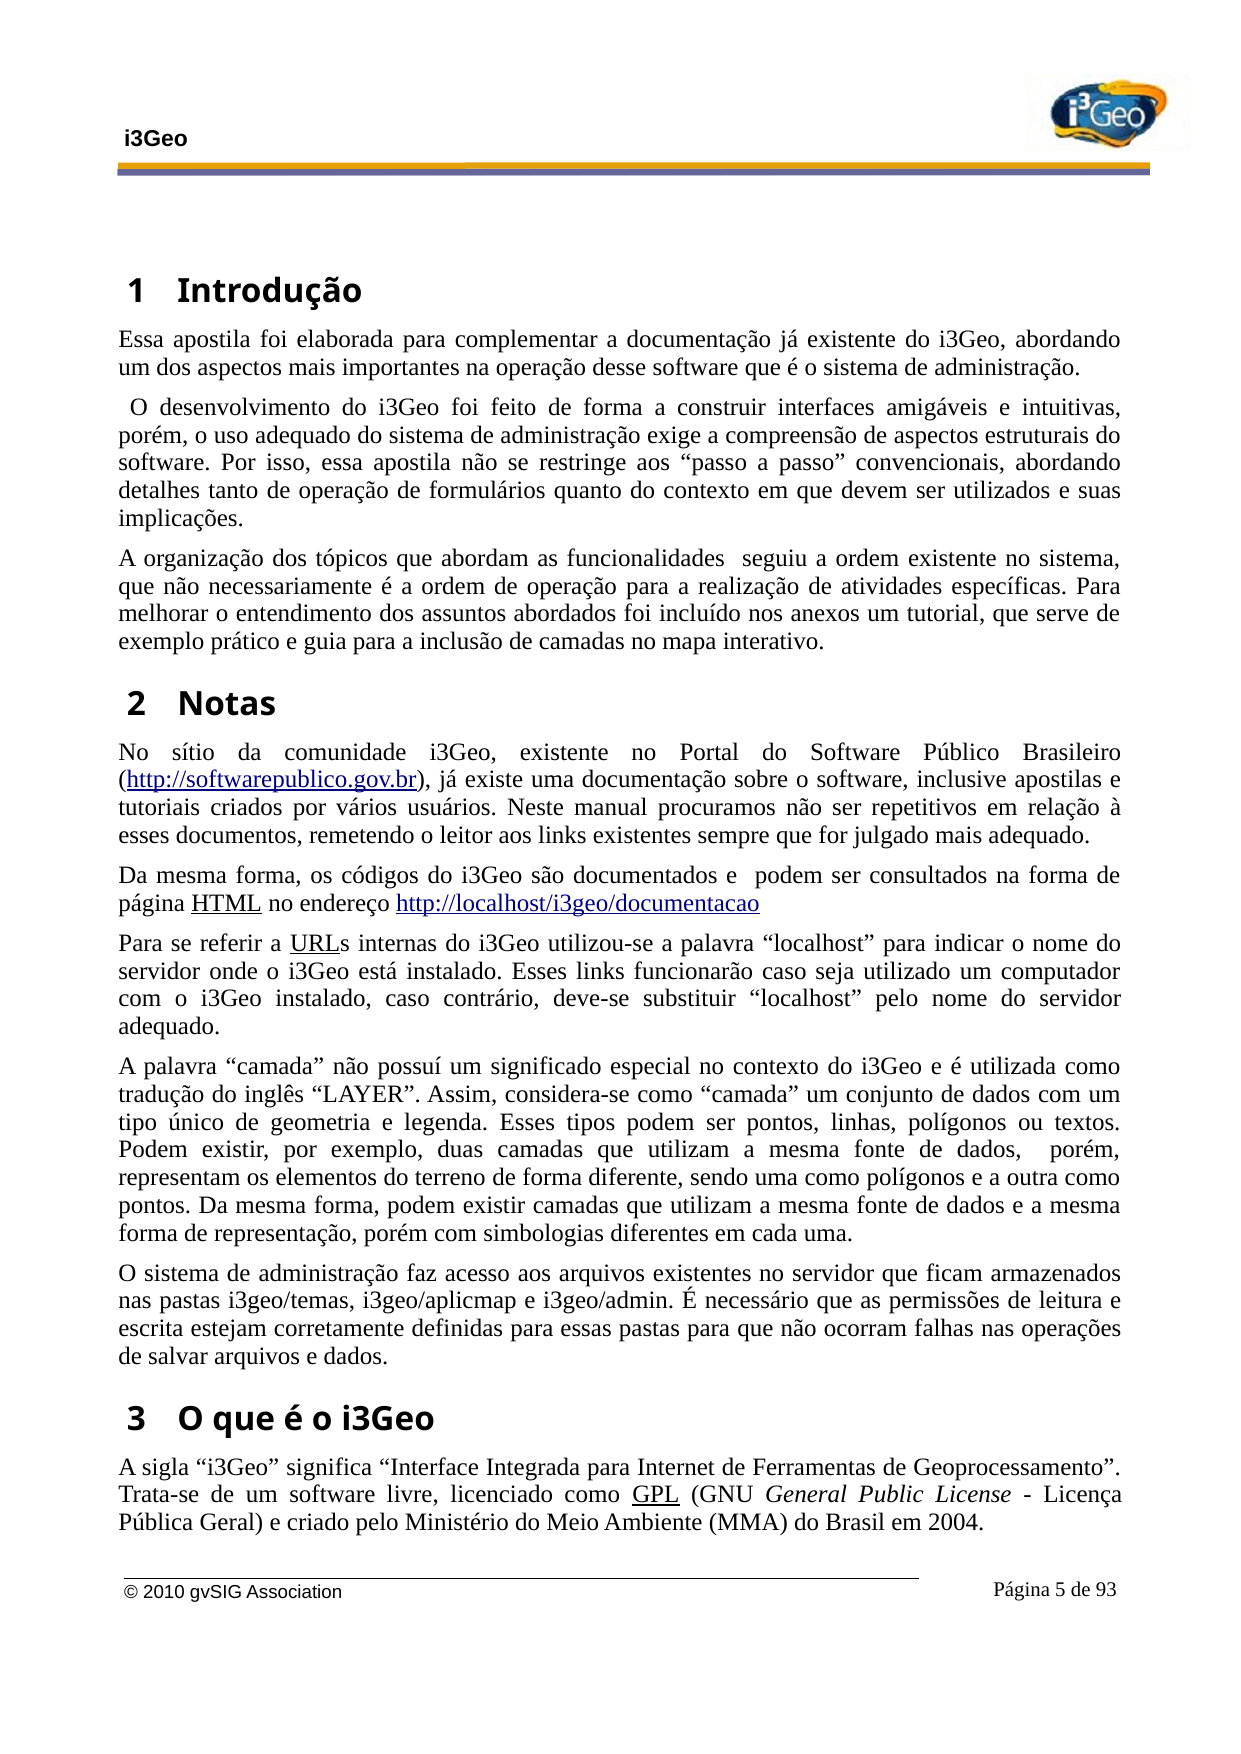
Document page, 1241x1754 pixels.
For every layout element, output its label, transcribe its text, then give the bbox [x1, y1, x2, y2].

text Para se referir a URLs internas do i3Geo utilizou-se a palavra “localhost” para indicar o nome do servidor onde o i3Geo está instalado. Esses links funcionarão caso seja utilizado um computador com o i3Geo instalado, caso contrário, deve-se substituir “localhost” pelo nome do servidor adequado. [118, 929, 1122, 1040]
text No sítio da comunidade i3Geo, existente no Portal do Software Público Brasileiro (http://softwarepublico.gov.br), já existe uma documentação sobre o software, inclusive apostilas e tutoriais criados por vários usuários. Neste manual procuramos não ser repetitivos em relação à esses documentos, remetendo o leitor aos links existentes sempre que for julgado mais adequado. [118, 738, 1122, 849]
text A organização dos tópicos que abordam as funcionalidades seguiu a ordem existente no sistema, que não necessariamente é a ordem de operação para a realização de atividades específicas. Para melhorar o entendimento dos assuntos abordados foi incluído nos anexos um tutorial, que serve de exemplo prático e guia para a inclusão de camadas no mapa interativo. [118, 544, 1122, 655]
text O desenvolvimento do i3Geo foi feito de forma a construir interfaces amigáveis e intuitivas, porém, o uso adequado do sistema de administração exige a compreensão de aspectos estruturais do software. Por isso, essa apostila não se restringe aos “passo a passo” convencionais, abordando detalhes tanto de operação de formulários quanto do contexto em que devem ser utilizados e suas implicações. [118, 393, 1122, 532]
text Da mesma forma, os códigos do i3Geo são documentados e podem ser consultados na forma de página HTML no endereço http://localhost/i3geo/documentacao [118, 861, 1122, 917]
picture [1025, 74, 1191, 151]
text A sigla “i3Geo” significa “Interface Integrada para Internet de Ferramentas de Geoprocessamento”. Trata-se de um software livre, licenciado como GPL (GNU General Public License - Licença Pública Geral) e criado pelo Ministério do Meio Ambiente (MMA) do Brasil em 2004. [118, 1453, 1122, 1536]
text Essa apostila foi elaborada para complementar a documentação já existente do i3Geo, abordando um dos aspectos mais importantes na operação desse software que é o sistema de administração. [118, 325, 1122, 381]
subtitle Notas [118, 680, 1122, 725]
text A palavra “camada” não possuí um significado especial no contexto do i3Geo e é utilizada como tradução do inglês “LAYER”. Assim, considera-se como “camada” um conjunto de dados com um tipo único de geometria e legenda. Esses tipos podem ser pontos, linhas, polígonos ou textos. Podem existir, por exemplo, duas camadas que utilizam a mesma fonte de dados, porém, representam os elementos do terreno de forma diferente, sendo uma como polígonos e a outra como pontos. Da mesma forma, podem existir camadas que utilizam a mesma fonte de dados e a mesma forma de representação, porém com simbologias diferentes em cada uma. [118, 1052, 1122, 1246]
subtitle O que é o i3Geo [118, 1395, 1122, 1440]
text O sistema de administração faz acesso aos arquivos existentes no servidor que ficam armazenados nas pastas i3geo/temas, i3geo/aplicmap e i3geo/admin. É necessário que as permissões de leitura e escrita estejam corretamente definidas para essas pastas para que não ocorram falhas nas operações de salvar arquivos e dados. [118, 1259, 1122, 1370]
subtitle Introdução [118, 267, 1122, 313]
